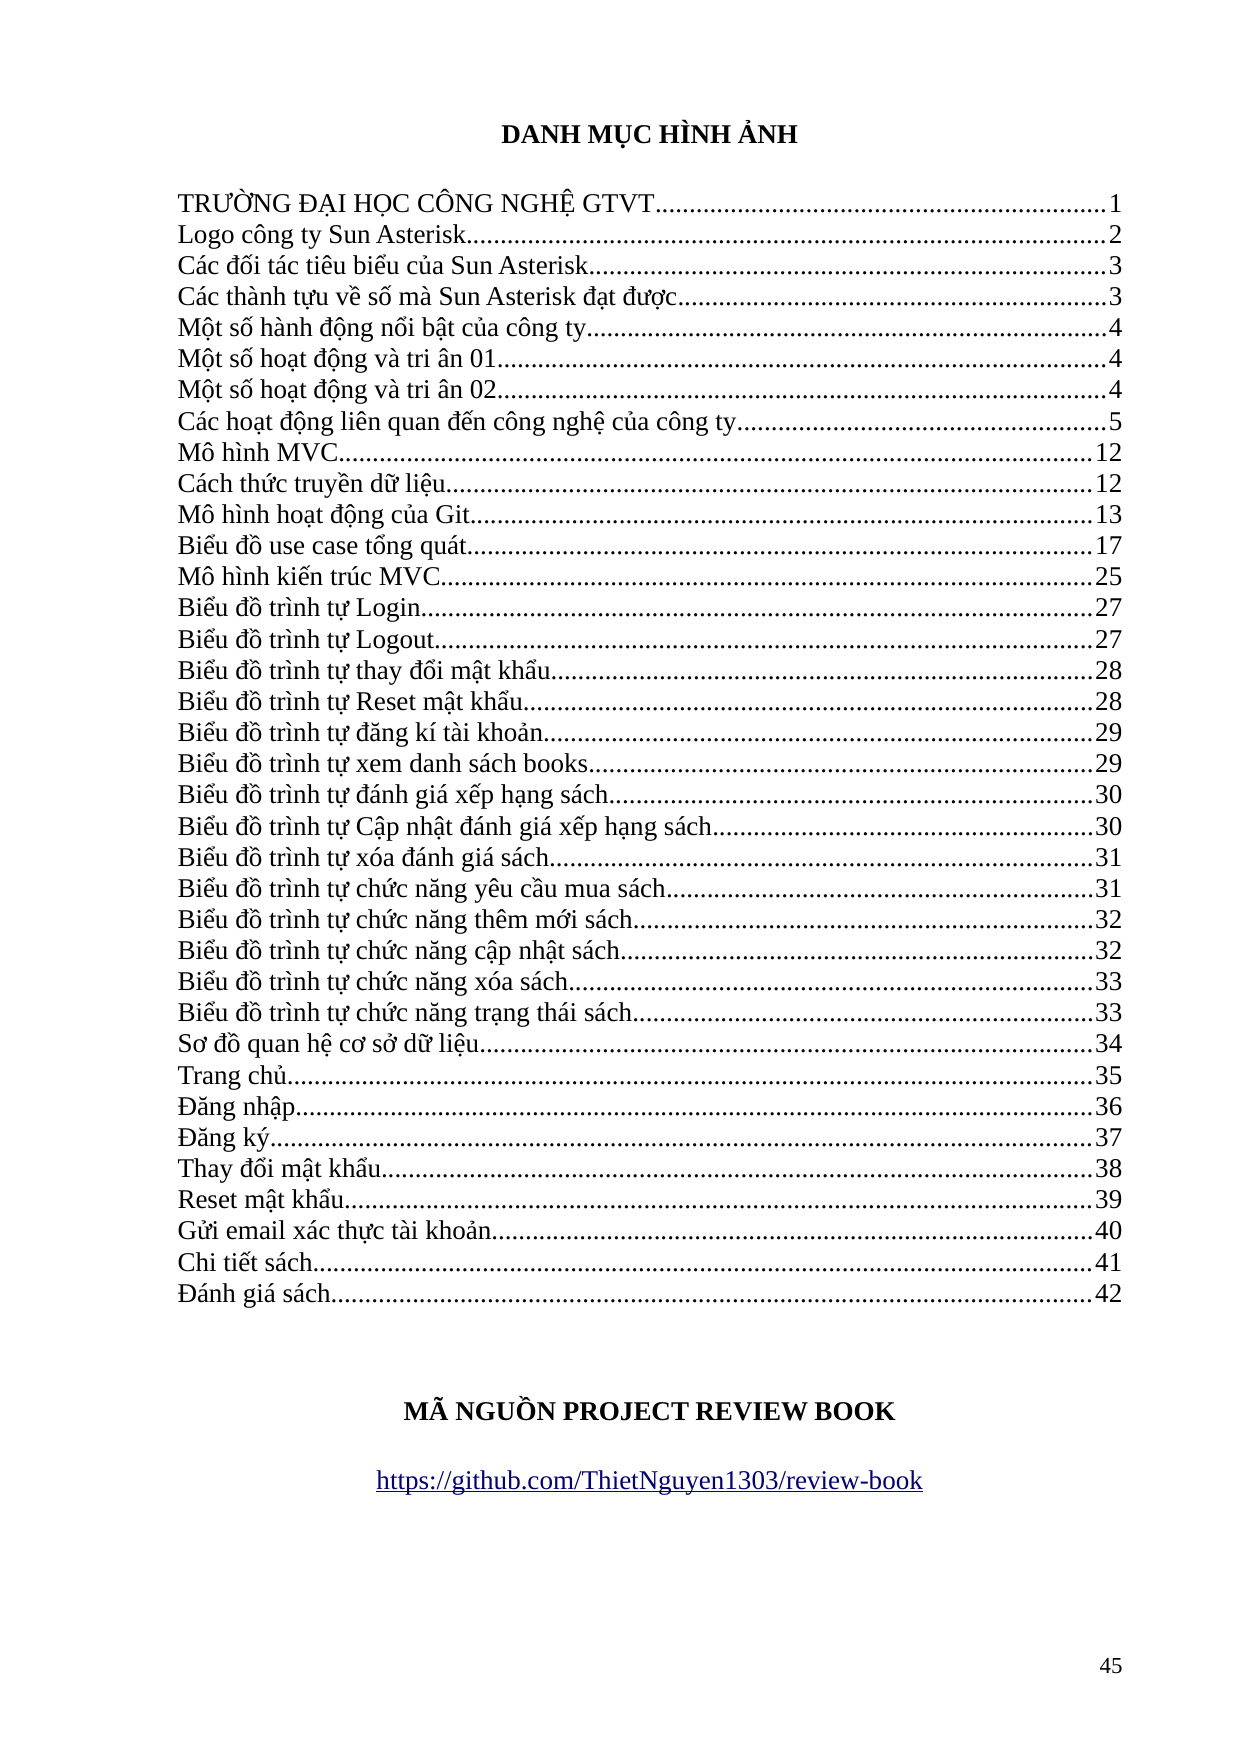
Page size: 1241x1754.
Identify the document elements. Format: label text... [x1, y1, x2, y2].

text Chi tiết sách 41 [177, 1246, 1122, 1277]
text Biểu đồ trình tự đánh giá xếp hạng sách 30 [177, 778, 1122, 809]
text Biểu đồ use case tổng quát 17 [177, 529, 1122, 560]
text Logo công ty Sun Asterisk 2 [177, 218, 1122, 249]
text Biểu đồ trình tự xem danh sách books 29 [177, 747, 1122, 778]
text Biểu đồ trình tự Reset mật khẩu 28 [177, 685, 1122, 716]
text Một số hành động nổi bật của công ty 4 [177, 311, 1122, 342]
text Biểu đồ trình tự chức năng yêu cầu mua sách 31 [177, 872, 1122, 903]
subtitle DANH MỤC HÌNH ẢNH [177, 118, 1122, 149]
text Biểu đồ trình tự Cập nhật đánh giá xếp hạng sách 30 [177, 809, 1122, 841]
text Gửi email xác thực tài khoản 40 [177, 1214, 1122, 1246]
text Biểu đồ trình tự chức năng trạng thái sách 33 [177, 996, 1122, 1028]
text TRƯỜNG ĐẠI HỌC CÔNG NGHỆ GTVT 1 [177, 187, 1122, 218]
text Biểu đồ trình tự chức năng thêm mới sách 32 [177, 903, 1122, 934]
subtitle MÃ NGUỒN PROJECT REVIEW BOOK [177, 1395, 1122, 1426]
text Biểu đồ trình tự chức năng cập nhật sách 32 [177, 934, 1122, 965]
text Một số hoạt động và tri ân 01 4 [177, 342, 1122, 373]
text Mô hình MVC 12 [177, 436, 1122, 467]
text Trang chủ 35 [177, 1059, 1122, 1090]
text Đánh giá sách 42 [177, 1277, 1122, 1308]
text Các thành tựu về số mà Sun Asterisk đạt được 3 [177, 280, 1122, 311]
text Reset mật khẩu 39 [177, 1183, 1122, 1214]
text Biểu đồ trình tự xóa đánh giá sách 31 [177, 841, 1122, 872]
text Đăng nhập 36 [177, 1090, 1122, 1121]
text Các đối tác tiêu biểu của Sun Asterisk 3 [177, 249, 1122, 280]
text https://github.com/ThietNguyen1303/review-book [177, 1464, 1122, 1495]
text Một số hoạt động và tri ân 02 4 [177, 373, 1122, 405]
text Cách thức truyền dữ liệu 12 [177, 467, 1122, 498]
text Biểu đồ trình tự đăng kí tài khoản 29 [177, 716, 1122, 747]
text Biểu đồ trình tự chức năng xóa sách 33 [177, 965, 1122, 996]
text Sơ đồ quan hệ cơ sở dữ liệu 34 [177, 1028, 1122, 1059]
text Biểu đồ trình tự Login 27 [177, 592, 1122, 623]
text Các hoạt động liên quan đến công nghệ của công ty 5 [177, 405, 1122, 436]
text Biểu đồ trình tự thay đổi mật khẩu 28 [177, 654, 1122, 685]
text Mô hình hoạt động của Git 13 [177, 498, 1122, 529]
text Thay đổi mật khẩu 38 [177, 1152, 1122, 1183]
text Mô hình kiến trúc MVC 25 [177, 560, 1122, 592]
text Biểu đồ trình tự Logout 27 [177, 623, 1122, 654]
text Đăng ký 37 [177, 1121, 1122, 1152]
